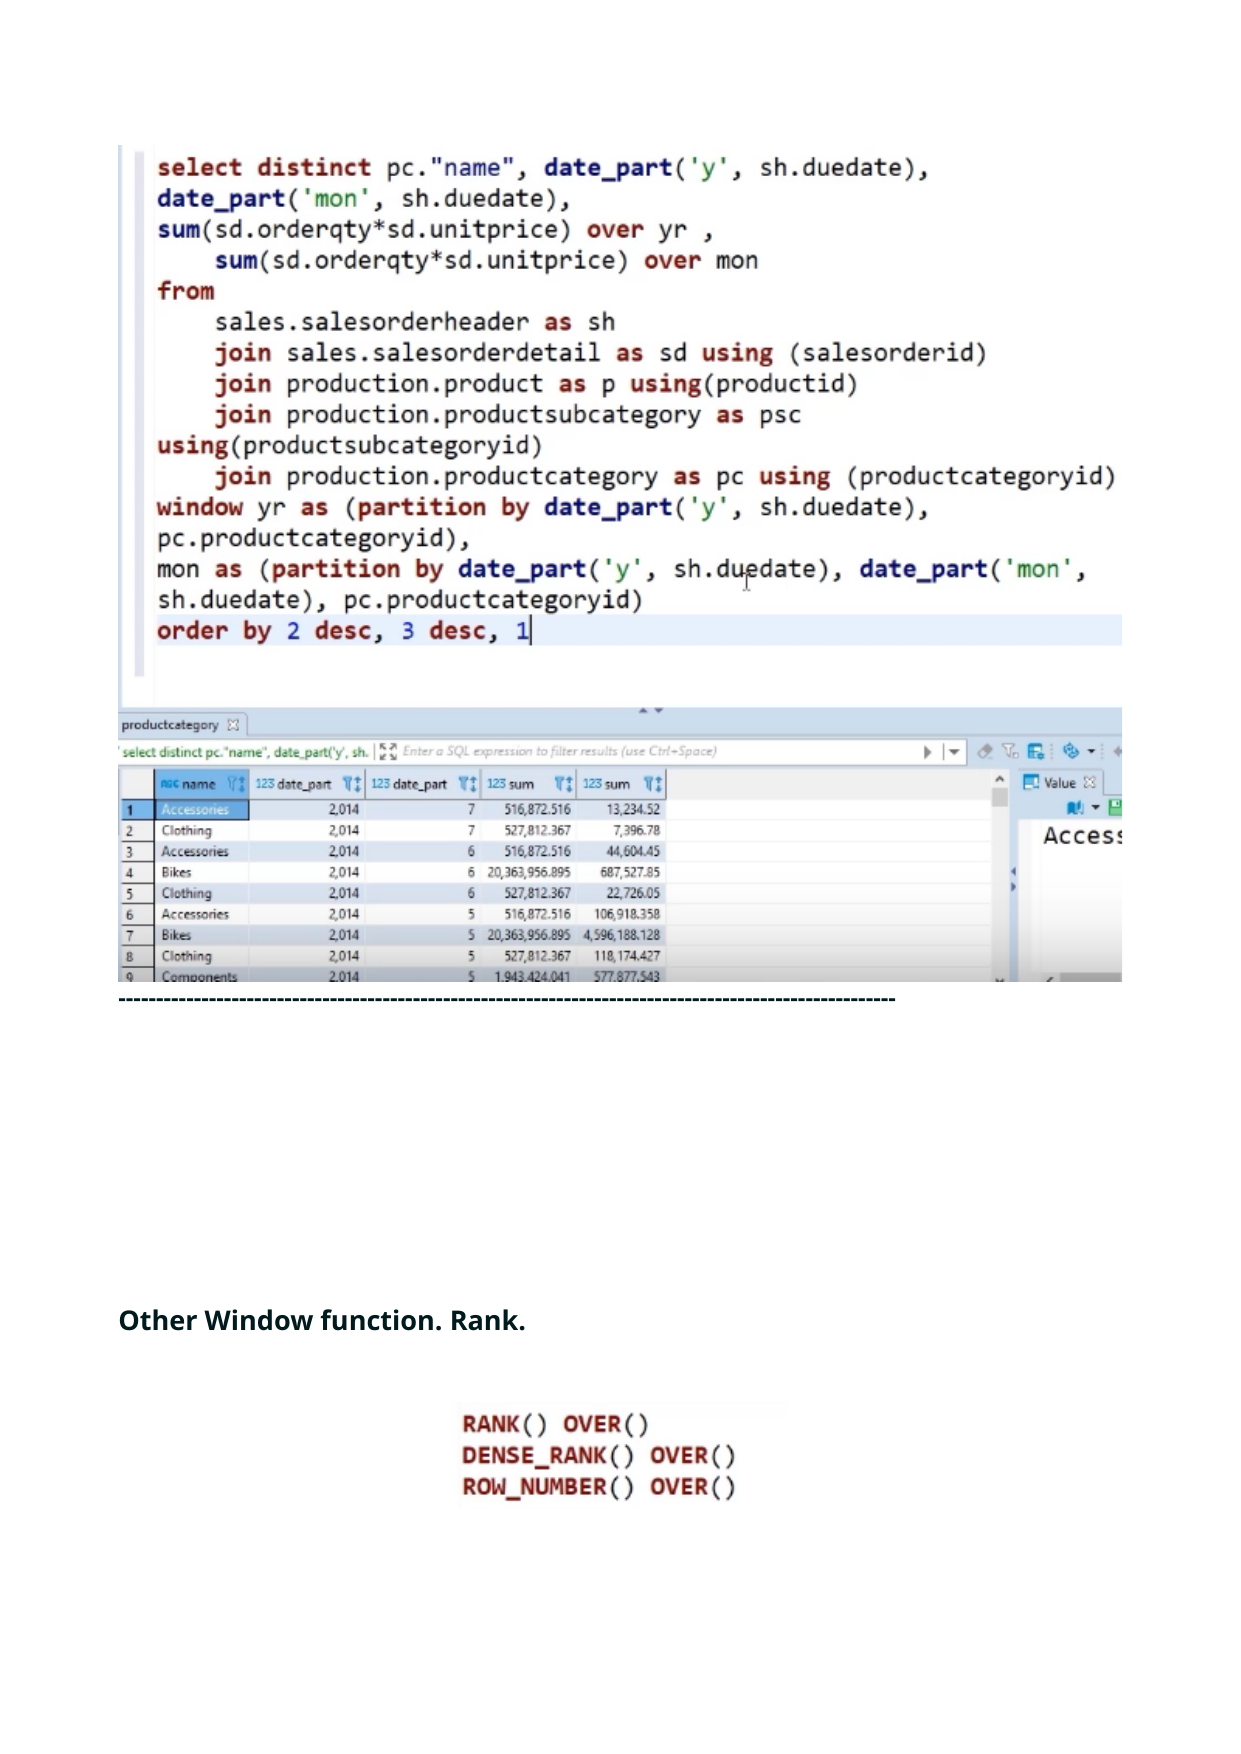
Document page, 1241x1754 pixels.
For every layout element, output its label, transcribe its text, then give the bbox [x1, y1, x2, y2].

text ------------------------------------------------------------------------------------------------------- [118, 982, 1122, 1014]
picture [452, 1402, 789, 1509]
text Other Window function. Rank. [118, 1302, 1122, 1338]
text ------------------------------------------------------------------------------------------------------- [118, 118, 1122, 145]
picture [118, 145, 1123, 982]
